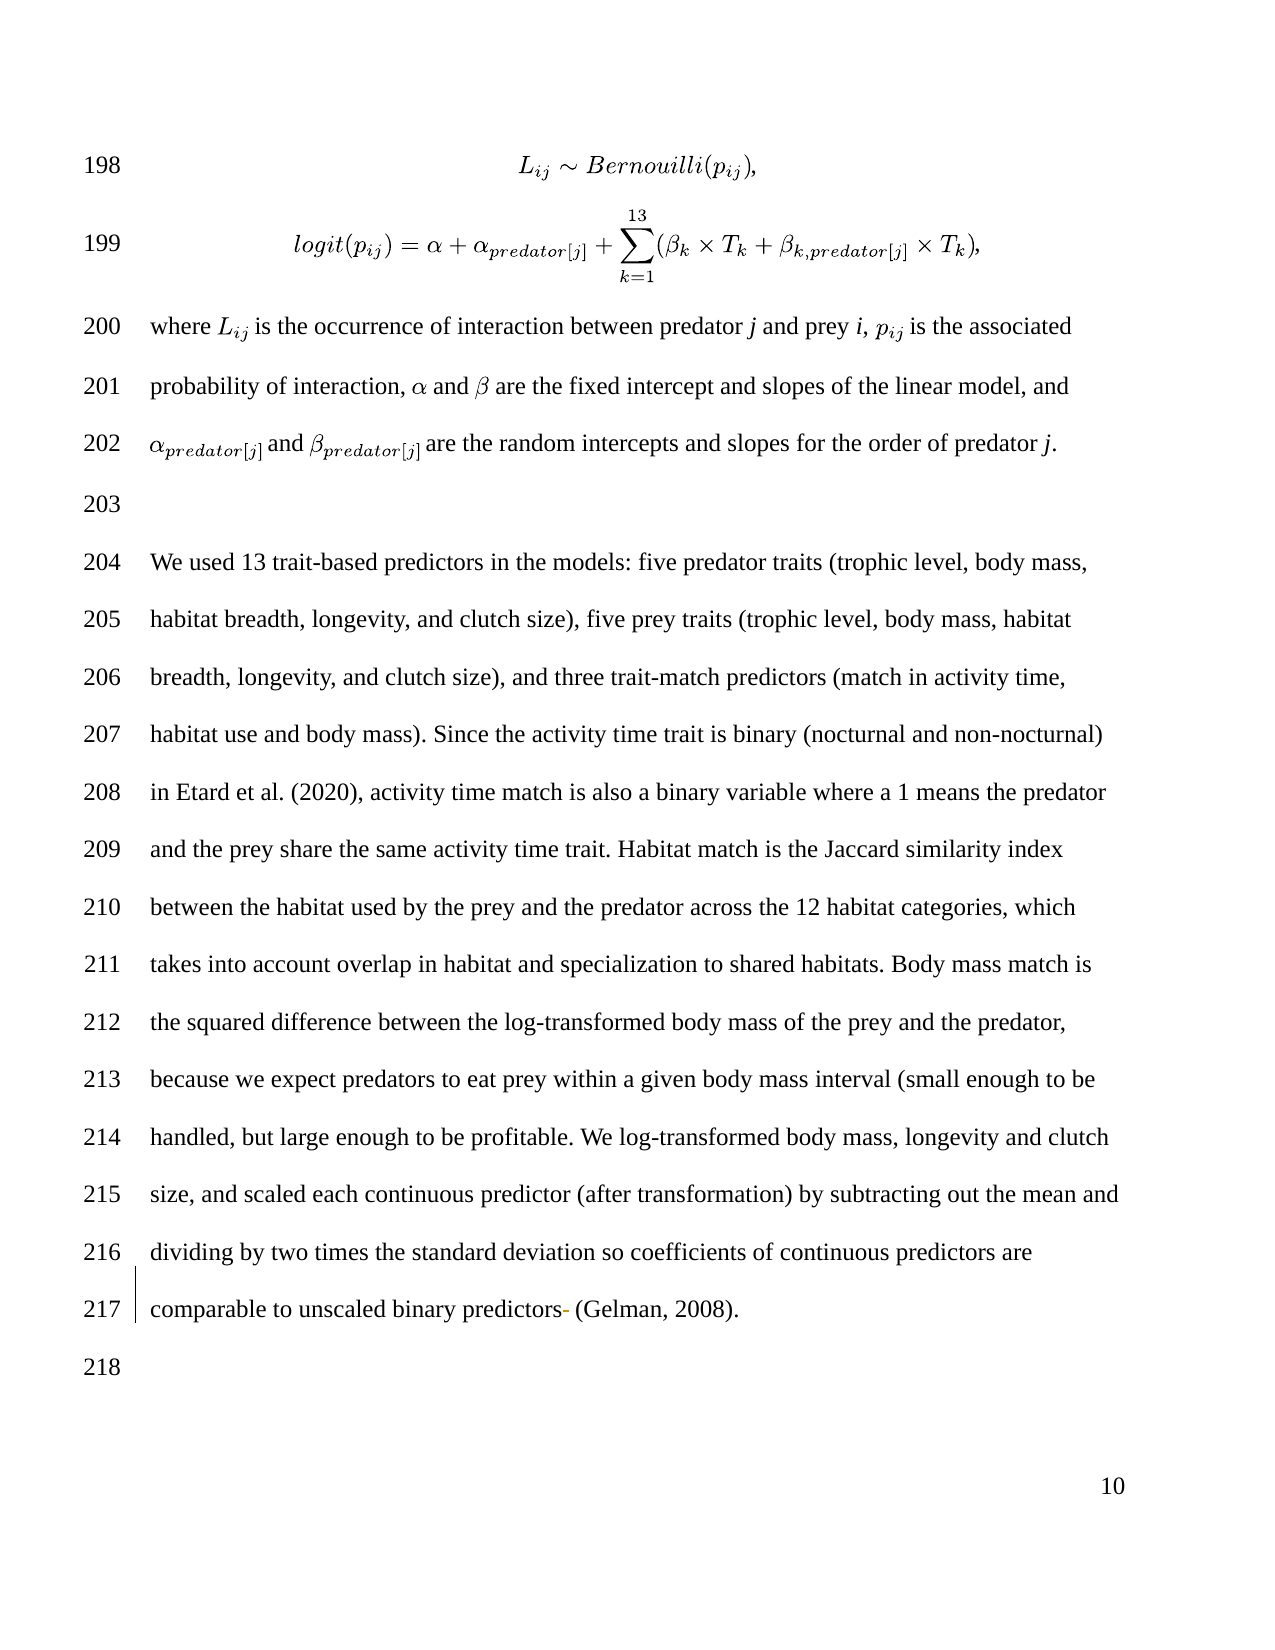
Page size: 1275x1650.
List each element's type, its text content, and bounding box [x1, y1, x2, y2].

text , [150, 150, 1125, 181]
text [150, 209, 631, 282]
text We used 13 trait-based predictors in the models: five predator traits (trophic level, body mass, habitat breadth, longevity, and clutch size), five prey traits (trophic level, body mass, habitat breadth, longevity, and clutch size), and three trait-match predictors (match in activity time, habitat use and body mass). Since the activity time trait is binary (nocturnal and non-nocturnal) in Etard et al. (2020), activity time match is also a binary variable where a 1 means the predator and the prey share the same activity time trait. Habitat match is the Jaccard similarity index between the habitat used by the prey and the predator across the 12 habitat categories, which takes into account overlap in habitat and specialization to shared habitats. Body mass match is the squared difference between the log-transformed body mass of the prey and the predator, because we expect predators to eat prey within a given body mass interval (small enough to be handled, but large enough to be profitable. We log-transformed body mass, longevity and clutch size, and scaled each continuous predictor (after transformation) by subtracting out the mean and dividing by two times the standard deviation so coefficients of continuous predictors are comparable to unscaled binary predictors (Gelman, 2008). [150, 547, 1125, 1323]
text where is the occurrence of interaction between predator j and prey i, is the associated probability of interaction, and are the fixed intercept and slopes of the linear model, and and are the random intercepts and slopes for the order of predator j. [150, 311, 1125, 461]
text , [645, 209, 1125, 282]
